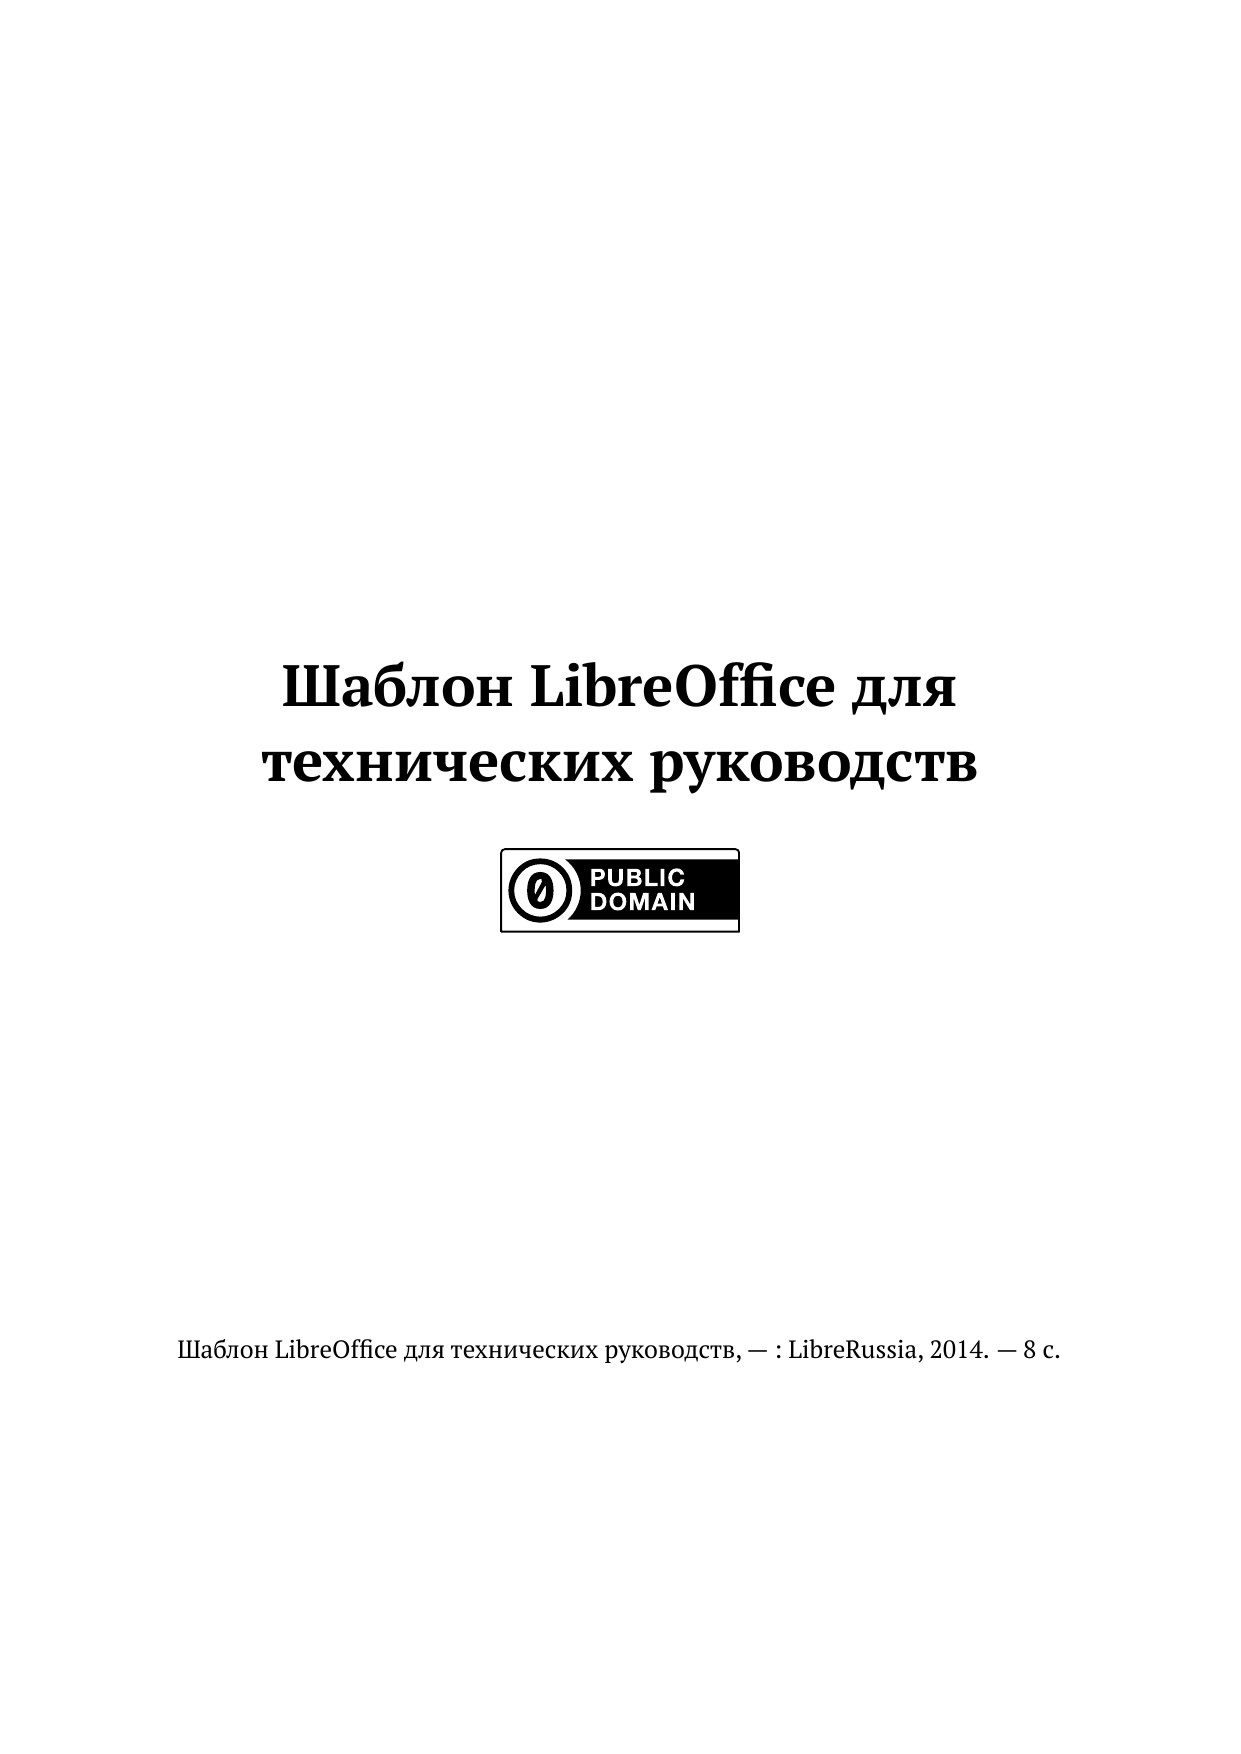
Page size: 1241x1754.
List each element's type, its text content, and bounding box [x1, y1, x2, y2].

text Дмитрий Мажарцев [177, 1283, 1122, 1316]
text Шаблон LibreOffice для [118, 647, 1122, 722]
text технических руководств [118, 722, 1122, 798]
text Шаблон LibreOffice для технических руководств, — Волгоград: LibreRussia, 2014. — 8 с. [177, 1333, 1122, 1366]
